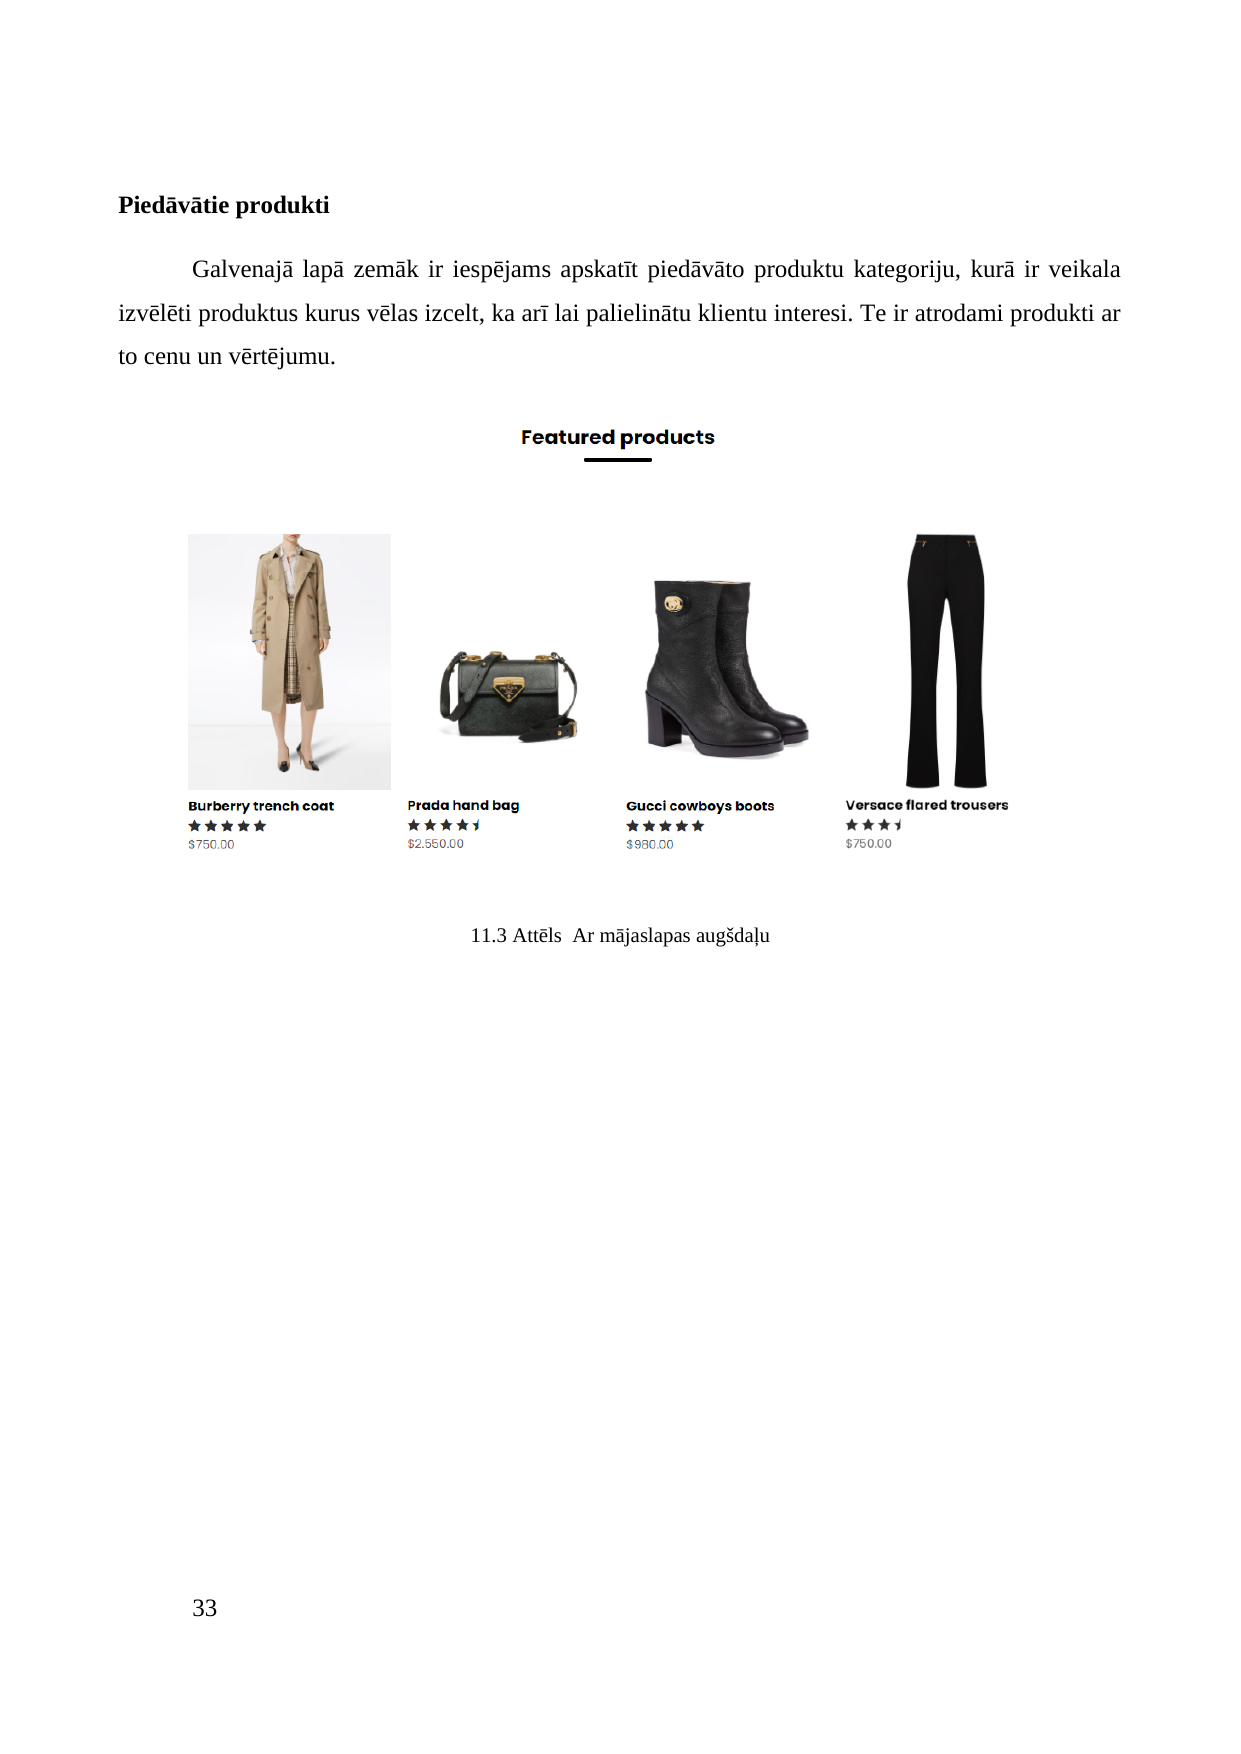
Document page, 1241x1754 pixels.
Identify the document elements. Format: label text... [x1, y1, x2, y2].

text 11.3 Attēls Ar mājaslapas augšdaļu [118, 405, 1122, 947]
text Galvenajā lapā zemāk ir iespējams apskatīt piedāvāto produktu kategoriju, kurā ir veikala izvēlēti produktus kurus vēlas izcelt, ka arī lai palielinātu klientu interesi. Te ir atrodami produkti ar to cenu un vērtējumu. [118, 254, 1122, 369]
text Piedāvātie produkti [118, 191, 1122, 219]
picture [131, 404, 1110, 911]
